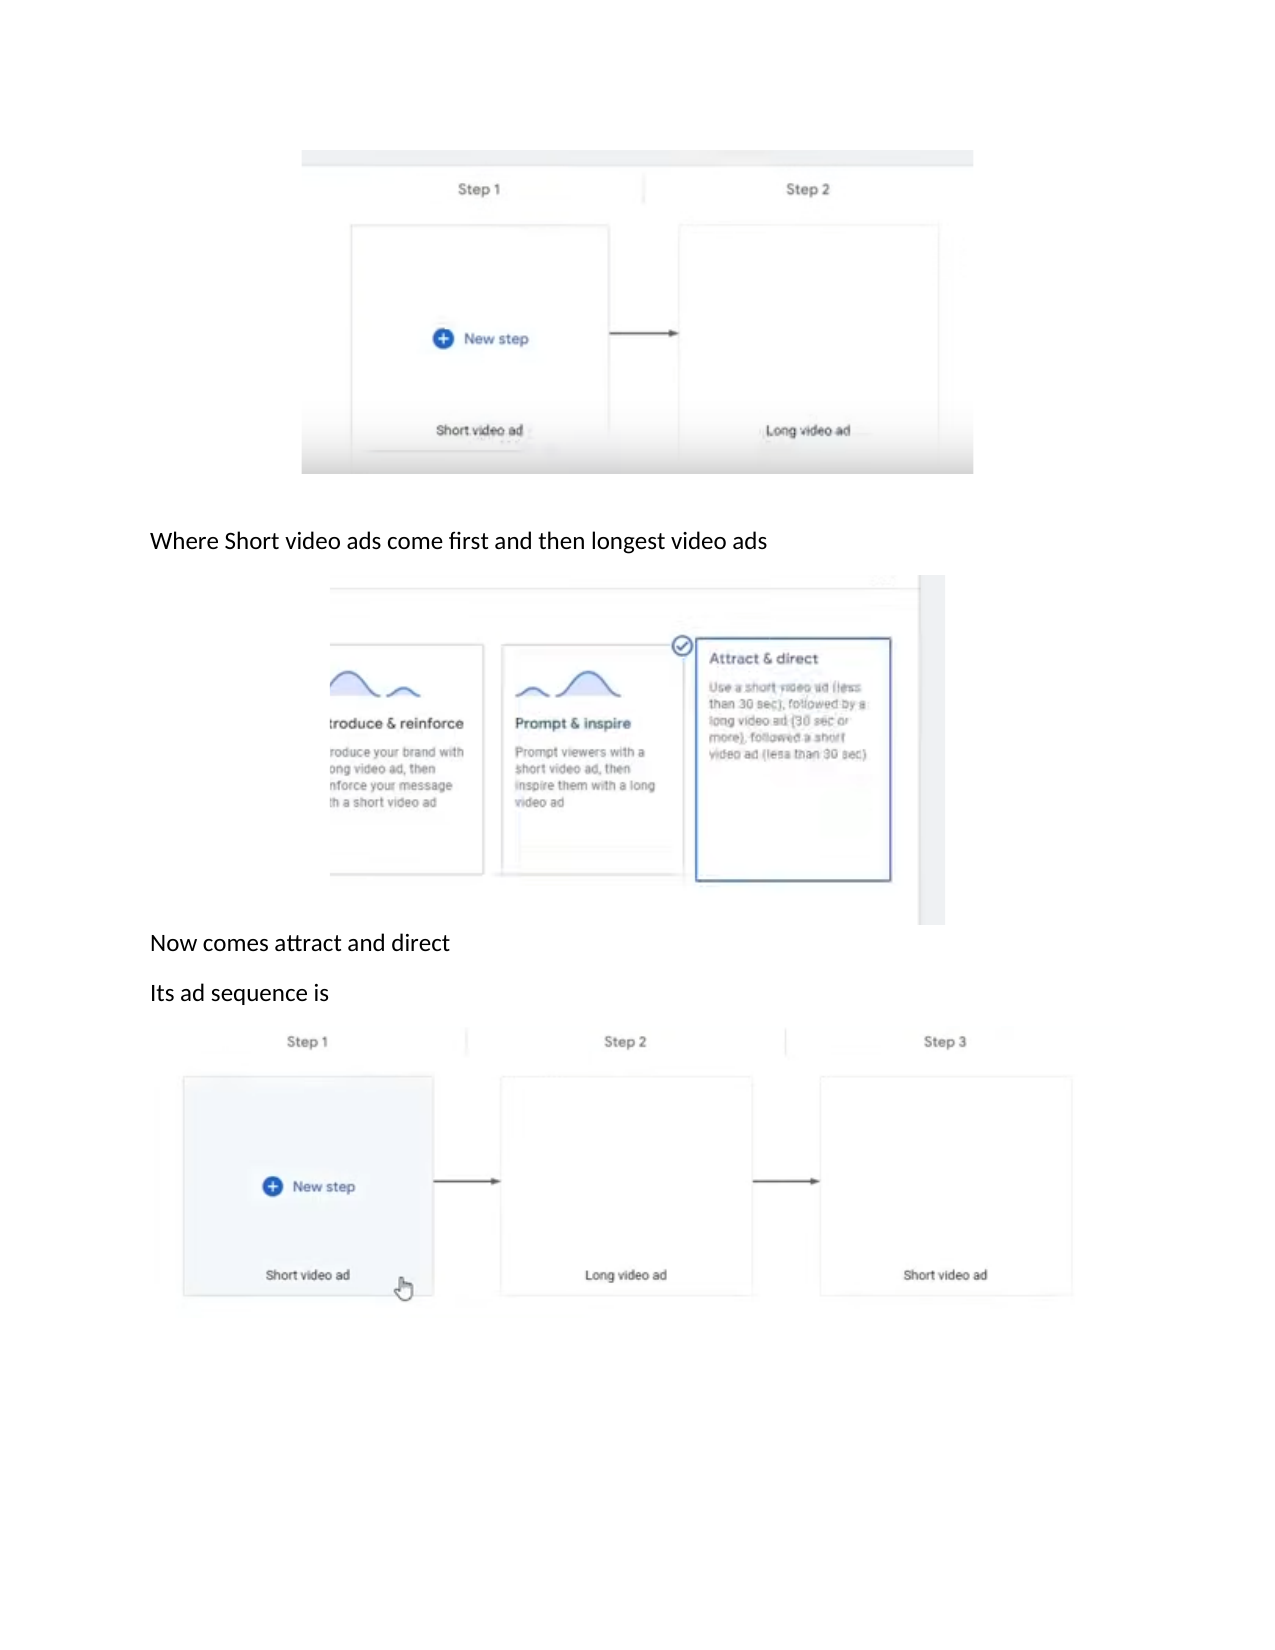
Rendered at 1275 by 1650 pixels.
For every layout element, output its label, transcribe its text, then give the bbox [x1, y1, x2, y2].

text Where Short video ads come first and then longest video ads [150, 525, 1125, 556]
text Its ad sequence is [150, 977, 1125, 1007]
text Now comes attract and direct [150, 575, 1125, 958]
picture [329, 575, 946, 925]
picture [150, 1026, 1125, 1318]
picture [301, 150, 974, 474]
